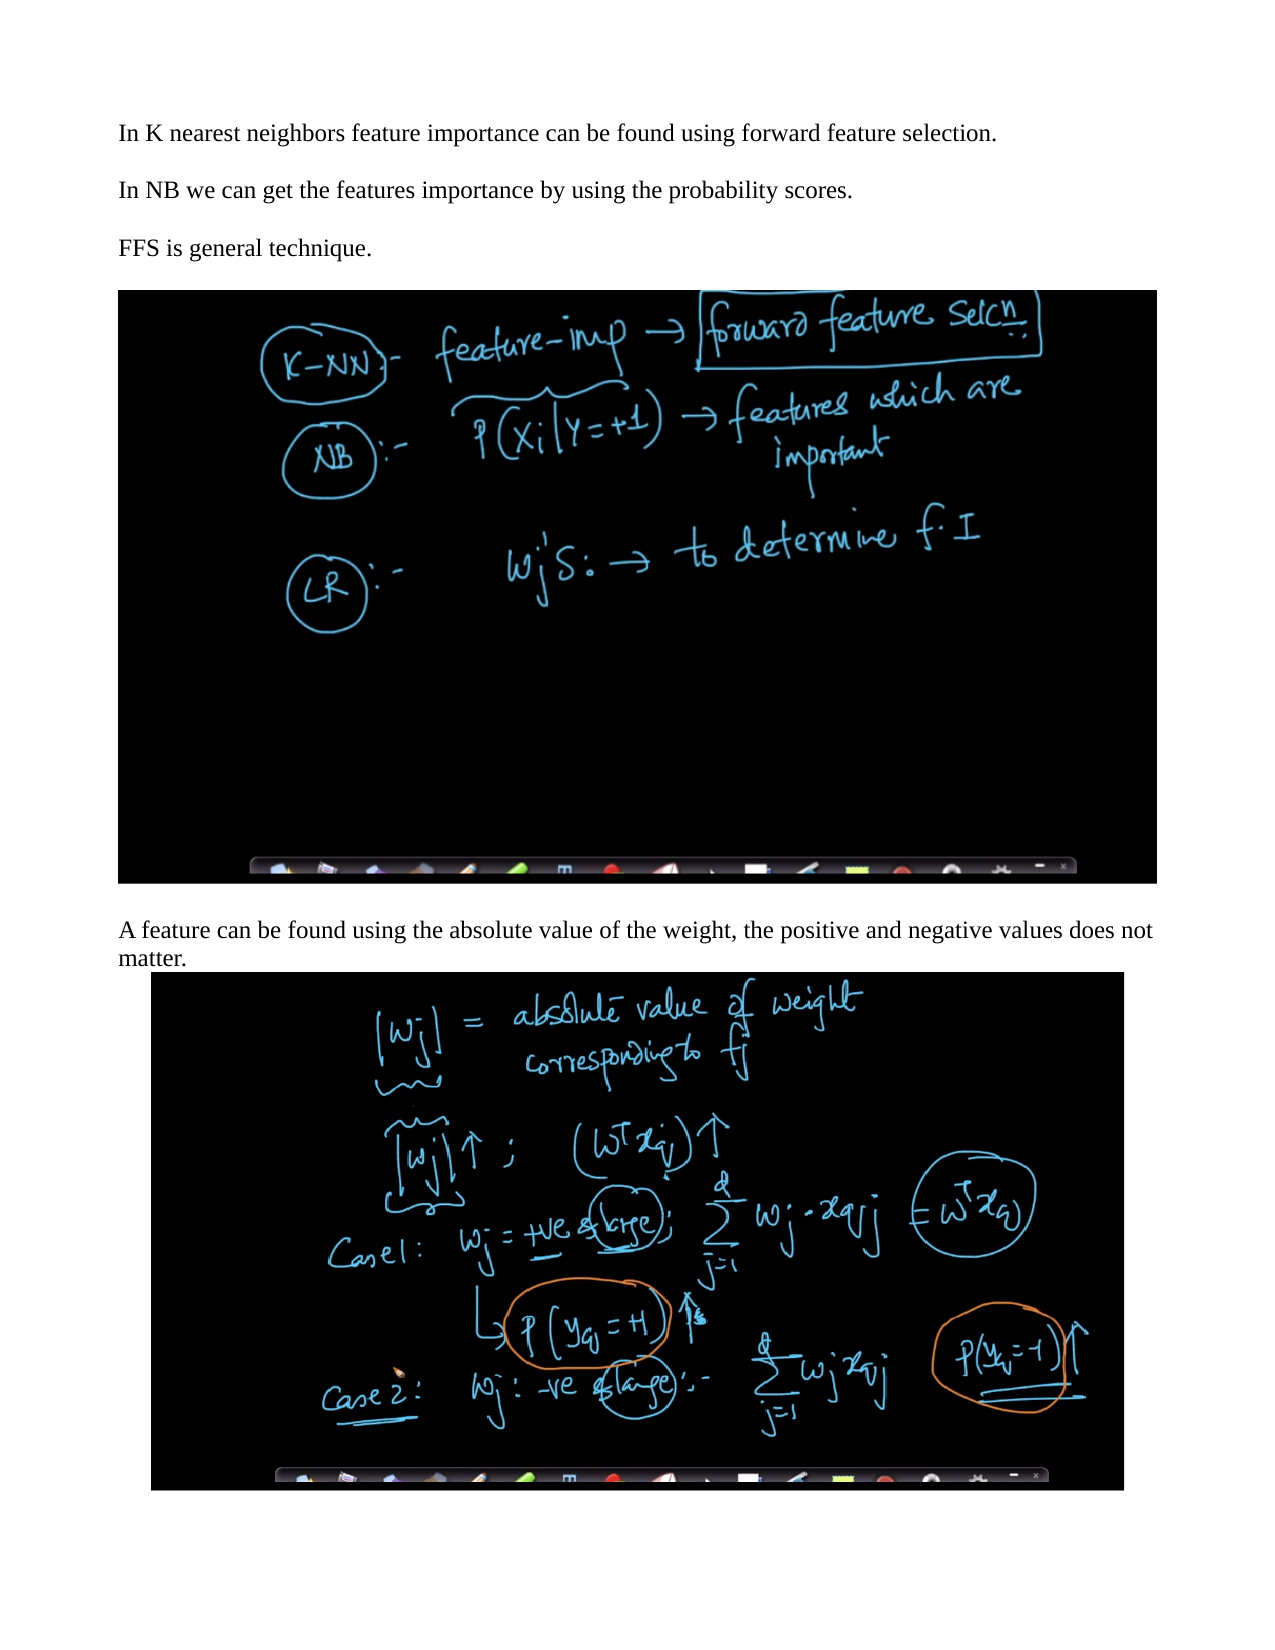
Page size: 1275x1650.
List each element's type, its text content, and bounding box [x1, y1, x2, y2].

text A feature can be found using the absolute value of the weight, the positive and negative values does not matter. [118, 915, 1157, 972]
text FFS is general technique. [118, 233, 1157, 262]
text In K nearest neighbors feature importance can be found using forward feature selection. [118, 118, 1157, 147]
text In NB we can get the features importance by using the probability scores. [118, 176, 1157, 204]
picture [118, 290, 1157, 886]
picture [151, 972, 1125, 1491]
